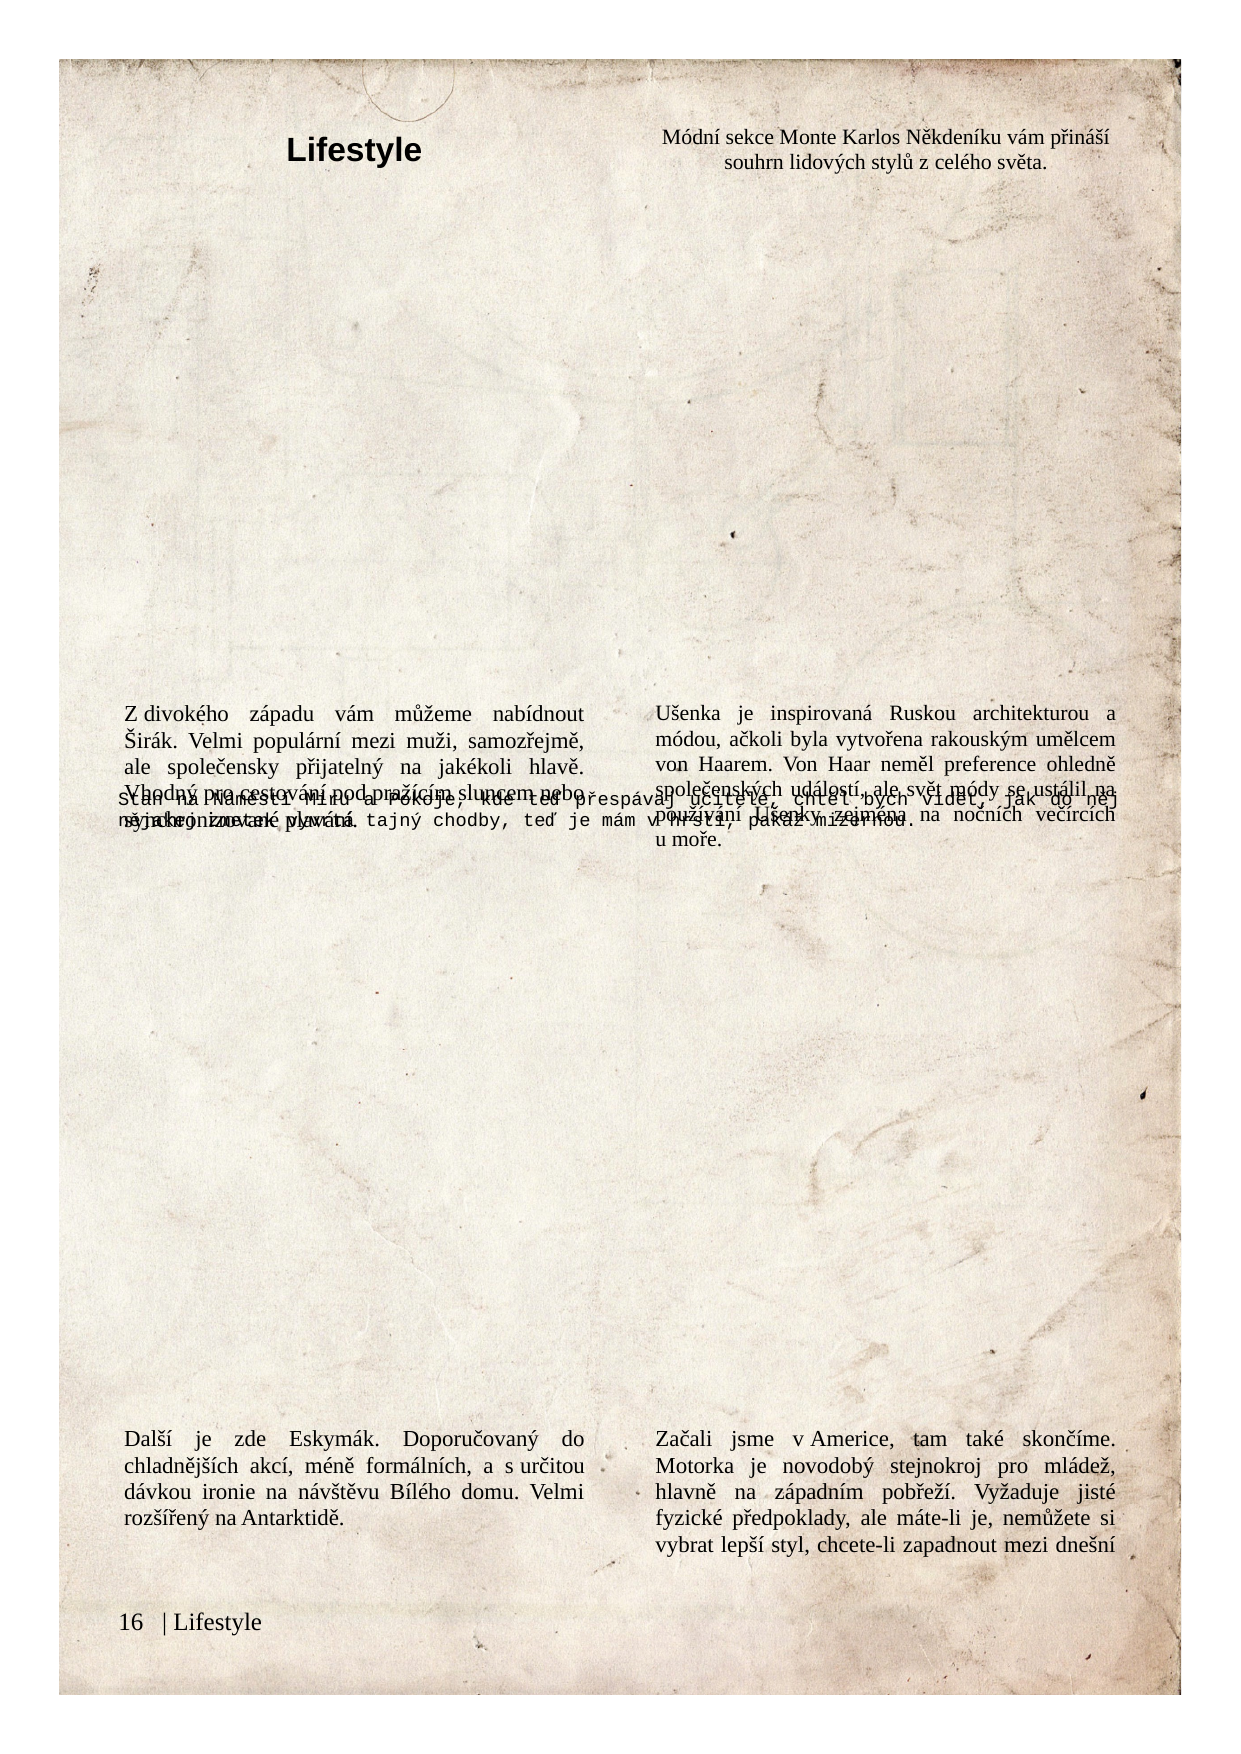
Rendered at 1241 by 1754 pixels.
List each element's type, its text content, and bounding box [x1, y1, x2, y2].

table_cell [650, 857, 1122, 1420]
table_cell [118, 180, 590, 694]
table_header Módní sekce Monte Karlos Někdeníku vám přináší souhrn lidových stylů z celého světa. [650, 118, 1122, 180]
table_cell [590, 857, 649, 1420]
table_cell Další je zde Eskymák. Doporučovaný do chladnějších akcí, méně formálních, a s určitou dávkou ironie na návštěvu Bílého domu. Velmi rozšířený na Antarktidě. [118, 1420, 590, 1563]
table_cell [650, 180, 1122, 694]
table_cell [590, 695, 649, 857]
table_cell [118, 857, 590, 1420]
table_cell Ušenka je inspirovaná Ruskou architekturou a módou, ačkoli byla vytvořena rakouským umělcem von Haarem. Von Haar neměl preference ohledně společenských událostí, ale svět módy se ustálil na používání Ušenky zejména na nočních večírcích u moře. [650, 695, 1122, 857]
table_cell Z divokého západu vám můžeme nabídnout Širák. Velmi populární mezi muži, samozřejmě, ale společensky přijatelný na jakékoli hlavě. Vhodný pro cestování pod pražícím sluncem nebo synchronizované plavání. [118, 695, 590, 857]
table_header Lifestyle [118, 118, 590, 180]
table_cell [590, 1420, 649, 1563]
table_header [590, 118, 649, 180]
table_cell [590, 180, 649, 694]
table_cell Začali jsme v Americe, tam také skončíme. Motorka je novodobý stejnokroj pro mládež, hlavně na západním pobřeží. Vyžaduje jisté fyzické předpoklady, ale máte-li je, nemůžete si vybrat lepší styl, chcete-li zapadnout mezi dnešní [650, 1420, 1122, 1563]
